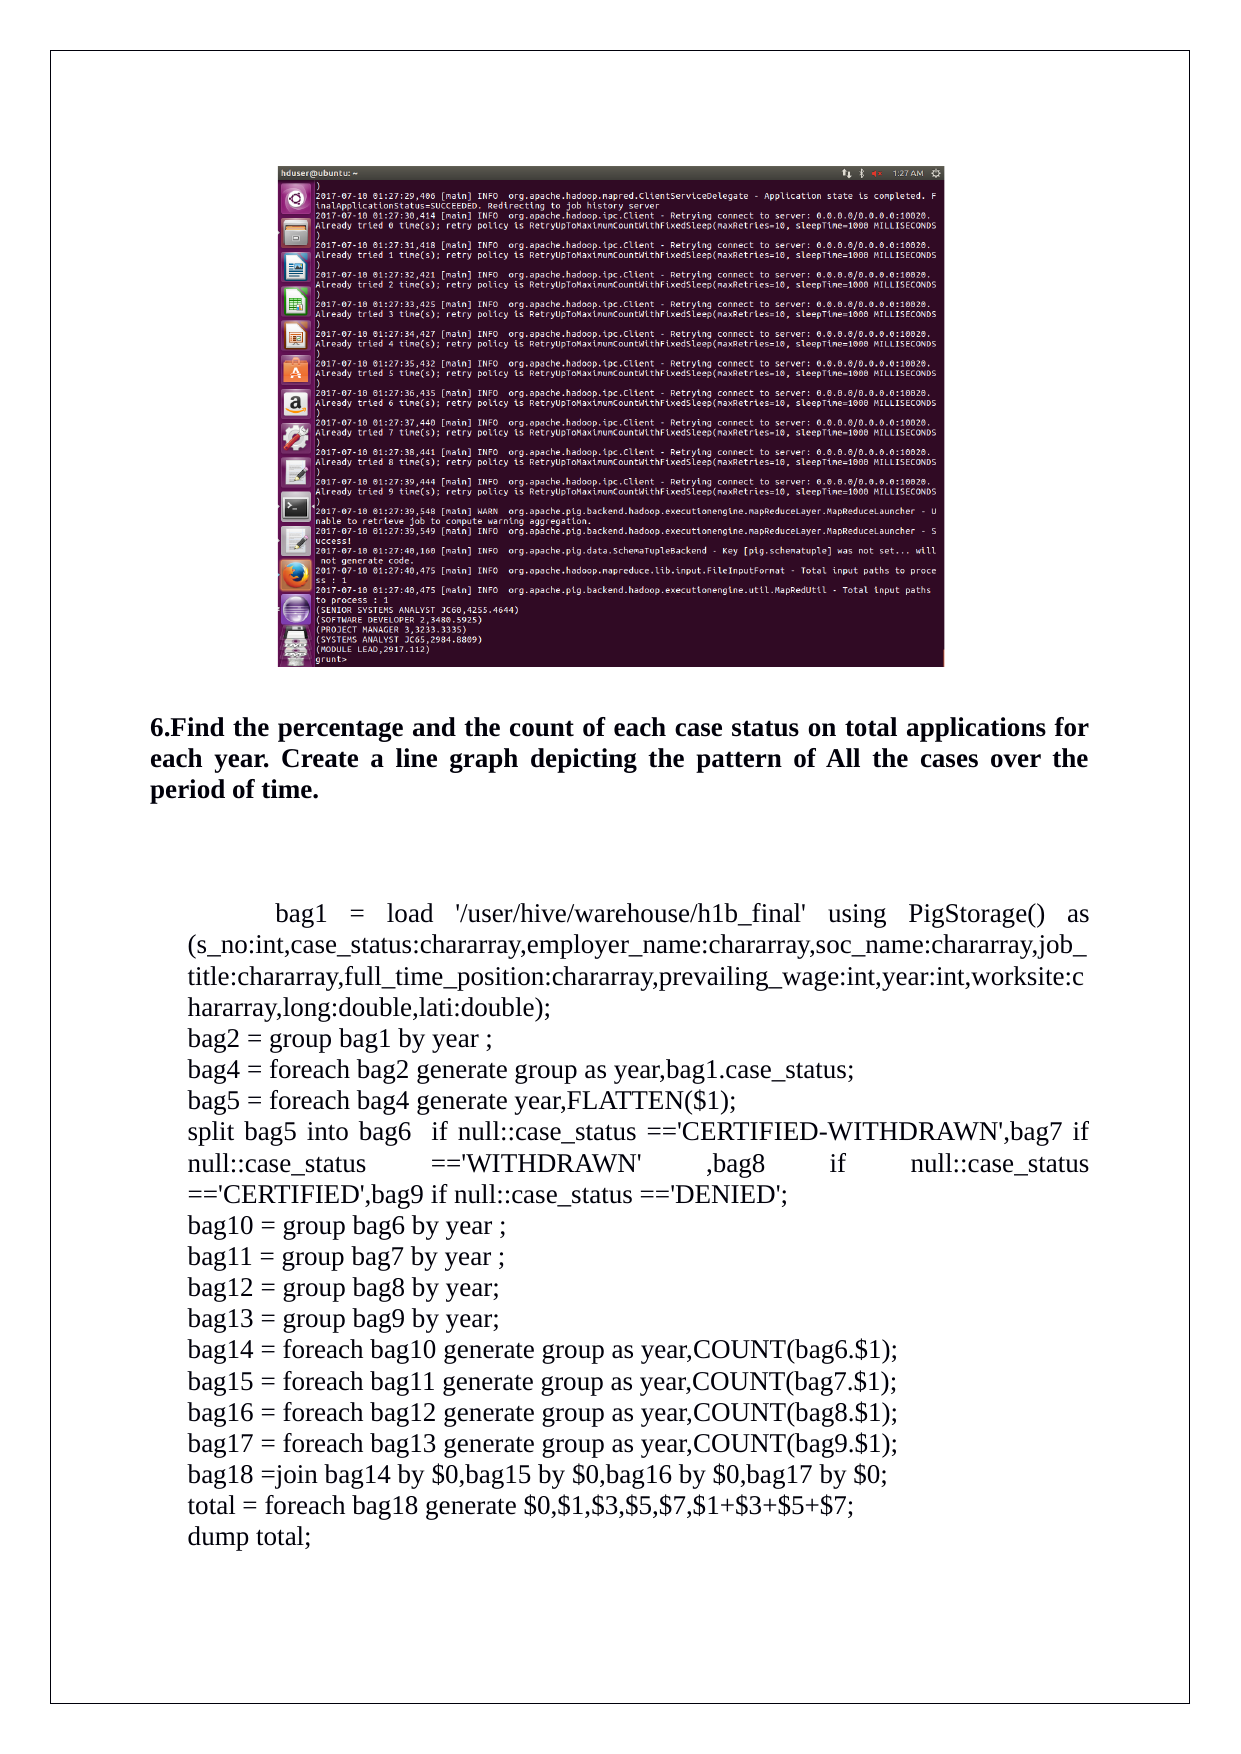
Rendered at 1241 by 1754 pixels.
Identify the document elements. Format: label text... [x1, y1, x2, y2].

text total = foreach bag18 generate $0,$1,$3,$5,$7,$1+$3+$5+$7; [187, 1489, 1090, 1520]
text bag18 =join bag14 by $0,bag15 by $0,bag16 by $0,bag17 by $0; [187, 1458, 1090, 1489]
picture [277, 166, 945, 667]
text bag16 = foreach bag12 generate group as year,COUNT(bag8.$1); [187, 1396, 1090, 1427]
text bag4 = foreach bag2 generate group as year,bag1.case_status; [187, 1053, 1090, 1084]
text bag17 = foreach bag13 generate group as year,COUNT(bag9.$1); [187, 1427, 1090, 1458]
text bag5 = foreach bag4 generate year,FLATTEN($1); [187, 1084, 1090, 1116]
text bag2 = group bag1 by year ; [187, 1022, 1090, 1053]
text bag13 = group bag9 by year; [187, 1302, 1090, 1333]
text bag10 = group bag6 by year ; [187, 1209, 1090, 1240]
text 6.Find the percentage and the count of each case status on total applications for each year. Create a line graph depicting the pattern of All the cases over the period of time. [150, 711, 1090, 804]
text bag15 = foreach bag11 generate group as year,COUNT(bag7.$1); [187, 1365, 1090, 1396]
text bag12 = group bag8 by year; [187, 1271, 1090, 1302]
text bag1 = load '/user/hive/warehouse/h1b_final' using PigStorage() as (s_no:int,case_status:chararray,employer_name:chararray,soc_name:chararray,job_title:chararray,full_time_position:chararray,prevailing_wage:int,year:int,worksite:chararray,long:double,lati:double); [187, 897, 1090, 1022]
text split bag5 into bag6 if null::case_status =='CERTIFIED-WITHDRAWN',bag7 if null::case_status =='WITHDRAWN' ,bag8 if null::case_status =='CERTIFIED',bag9 if null::case_status =='DENIED'; [187, 1116, 1090, 1209]
text dump total; [187, 1520, 1090, 1552]
text bag11 = group bag7 by year ; [187, 1240, 1090, 1271]
text bag14 = foreach bag10 generate group as year,COUNT(bag6.$1); [187, 1333, 1090, 1365]
